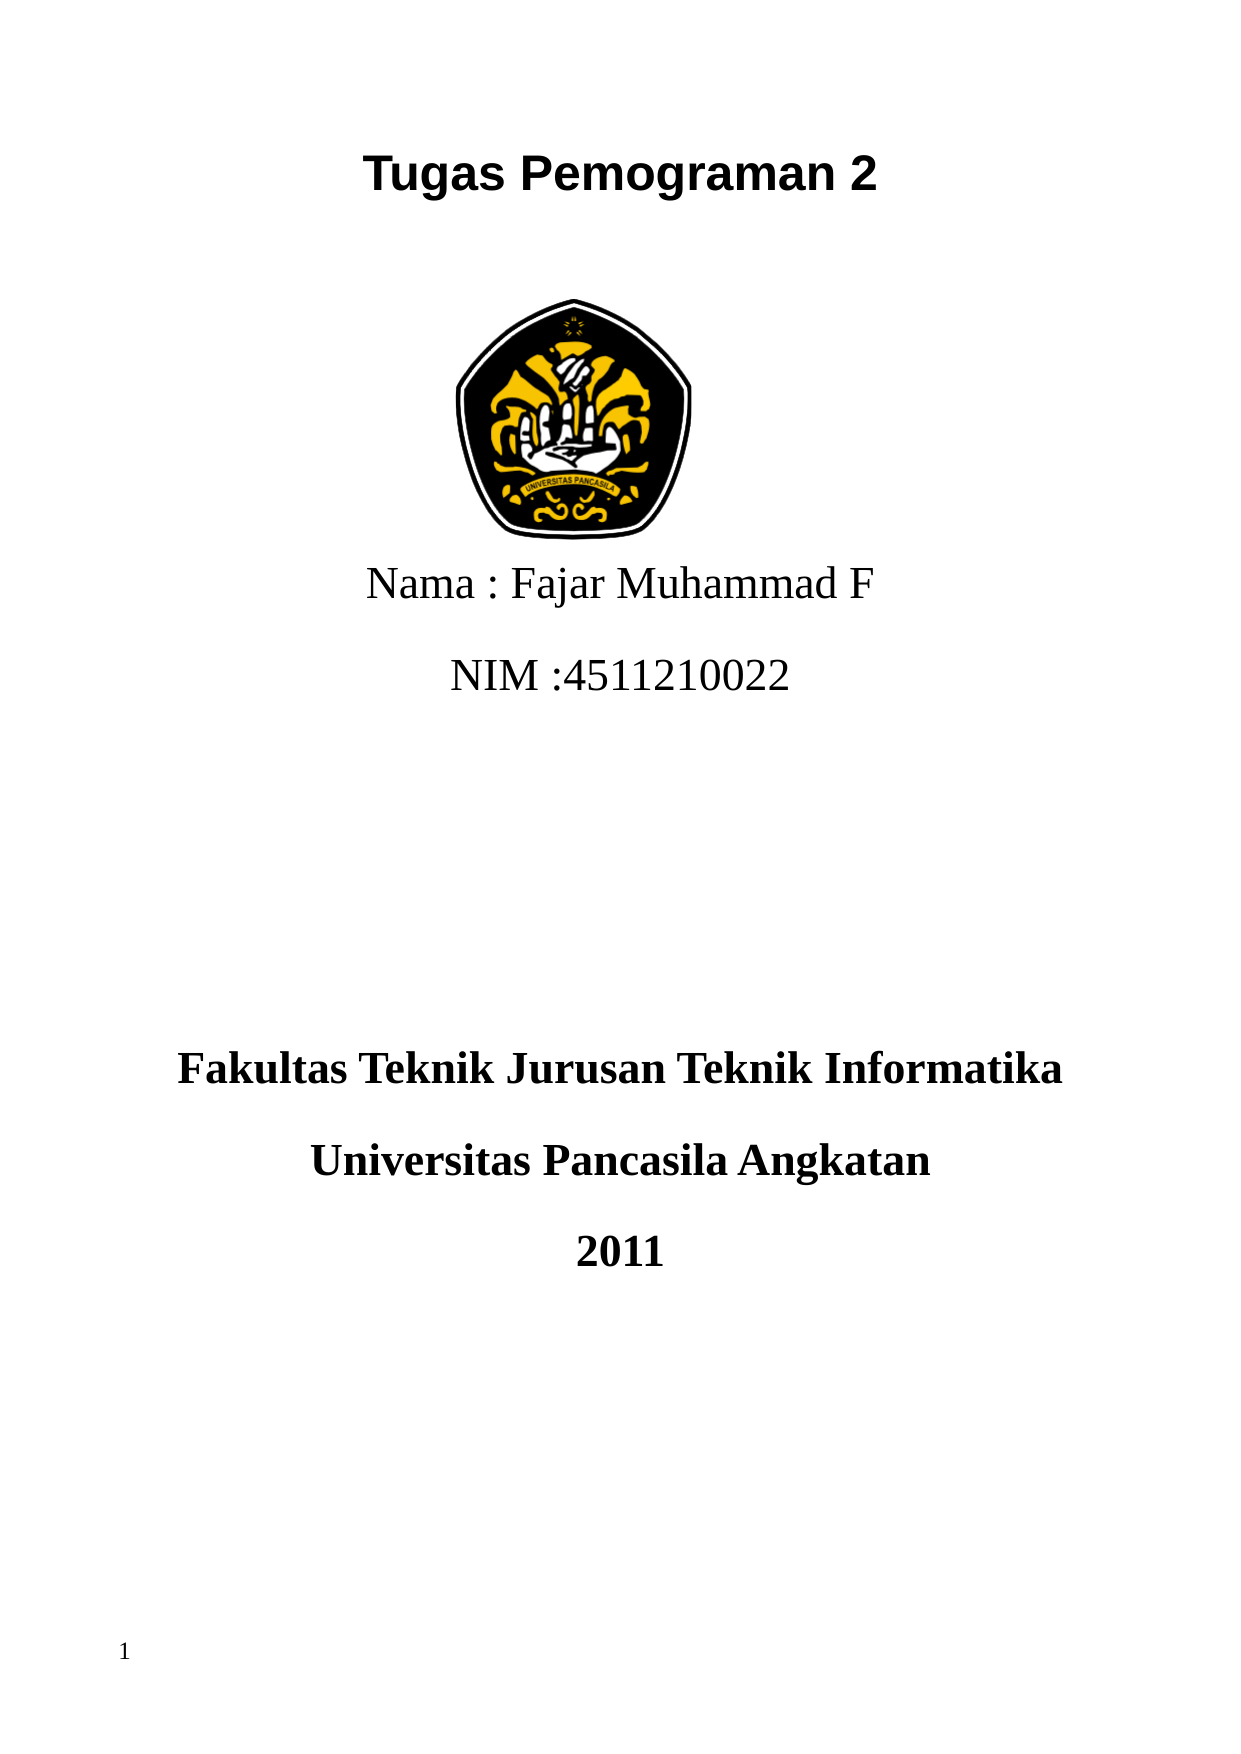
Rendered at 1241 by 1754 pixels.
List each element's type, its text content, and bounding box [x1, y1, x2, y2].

text NIM :4511210022 [118, 647, 1122, 779]
text Universitas Pancasila Angkatan [118, 1132, 1122, 1185]
text Fakultas Teknik Jurusan Teknik Informatika [118, 1041, 1122, 1093]
subtitle Tugas Pemograman 2 [118, 143, 1122, 201]
text Nama : Fajar Muhammad F [118, 556, 1122, 609]
text 2011 [118, 1224, 1122, 1276]
picture [455, 299, 692, 540]
